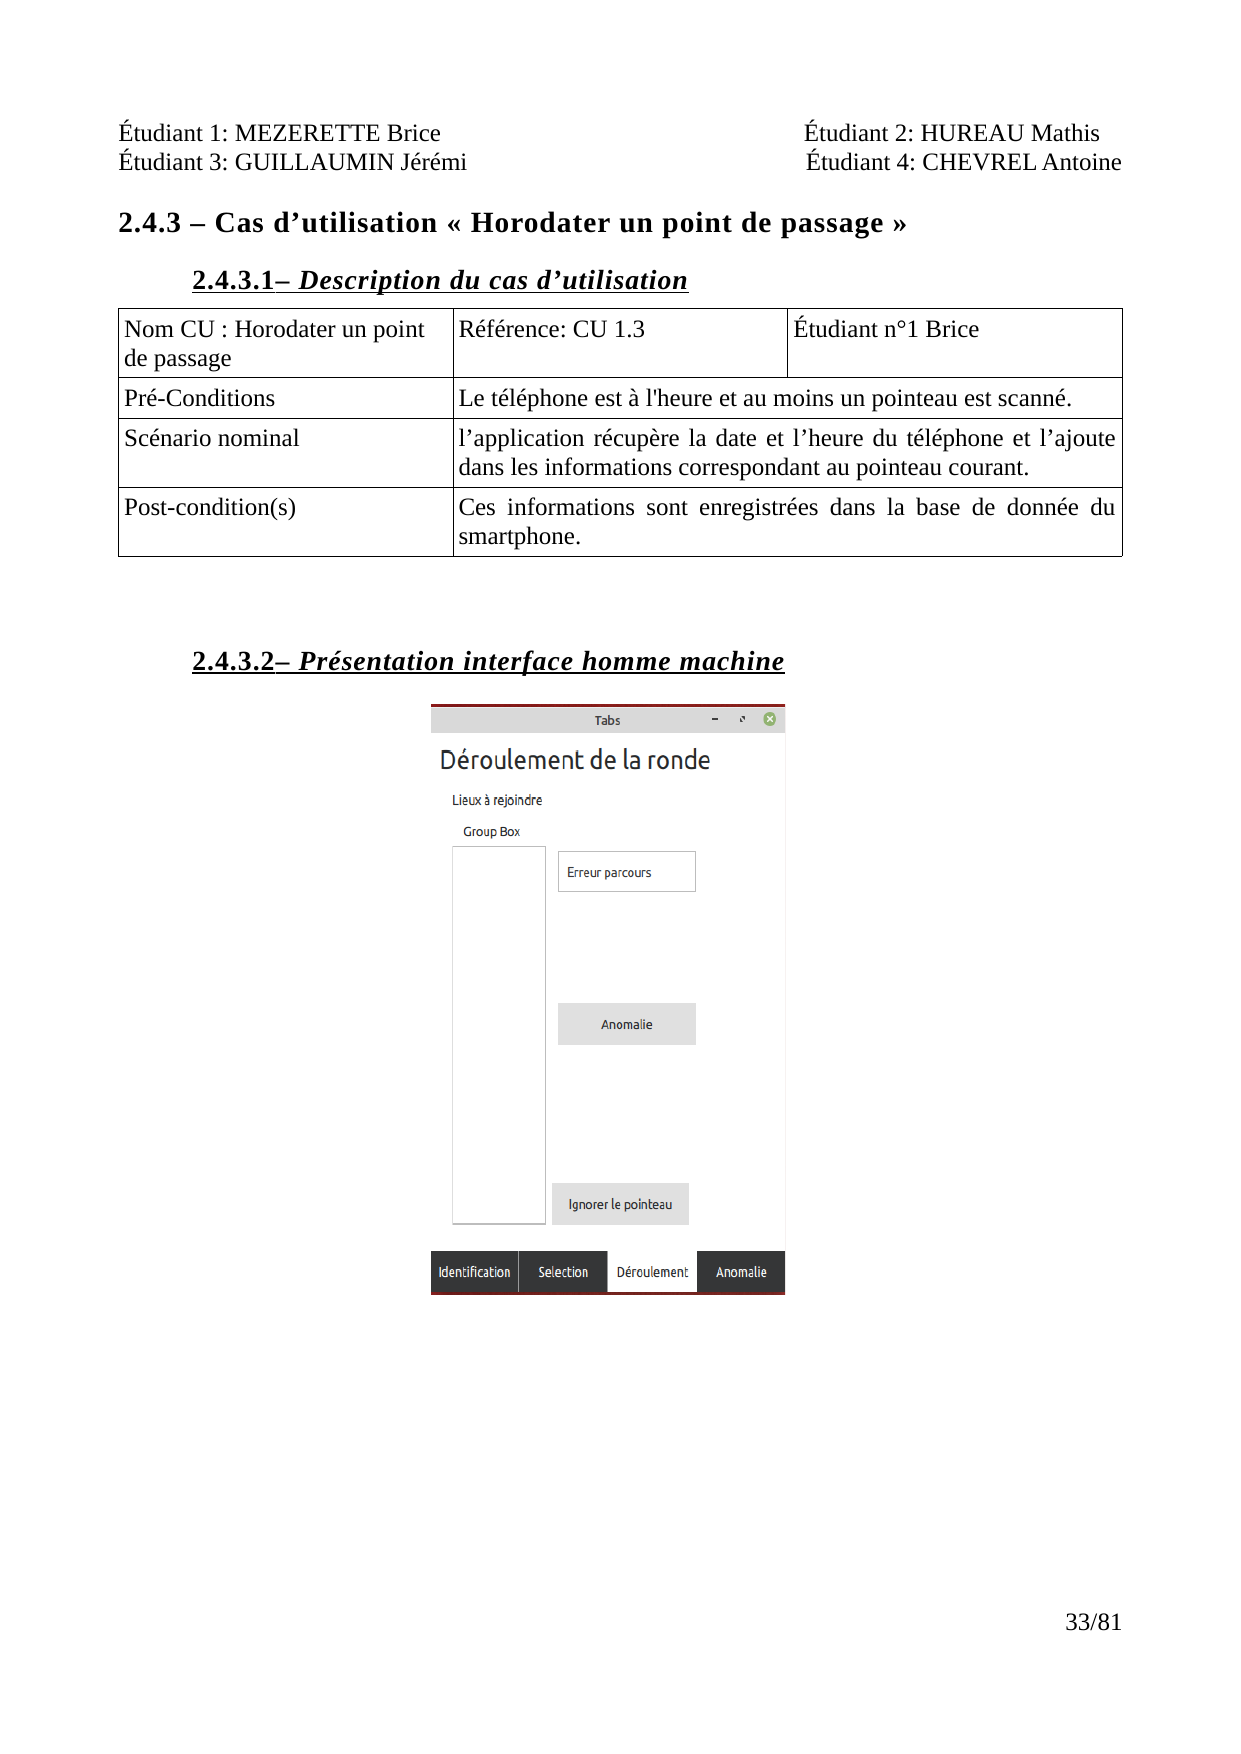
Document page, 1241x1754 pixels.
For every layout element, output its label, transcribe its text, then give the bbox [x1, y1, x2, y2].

table_header Nom CU : Horodater un point de passage [119, 309, 453, 377]
table_header Référence: CU 1.3 [454, 309, 787, 377]
table_cell Pré-Conditions [119, 378, 453, 418]
subtitle 2.4.3 – Cas d’utilisation « Horodater un point de passage » [118, 205, 1122, 239]
table_cell Ces informations sont enregistrées dans la base de donnée du smartphone. [454, 488, 1122, 556]
subtitle 2.4.3.2– Présentation interface homme machine [118, 645, 1122, 677]
table_header Étudiant n°1 Brice [788, 309, 1122, 377]
table_cell Le téléphone est à l'heure et au moins un pointeau est scanné. [454, 378, 1122, 418]
subtitle 2.4.3.1– Description du cas d’utilisation [118, 264, 1122, 296]
table_cell l’application récupère la date et l’heure du téléphone et l’ajoute dans les informations correspondant au pointeau courant. [454, 419, 1122, 487]
table_cell Scénario nominal [119, 419, 453, 487]
picture [431, 704, 786, 1295]
table_cell Post-condition(s) [119, 488, 453, 556]
